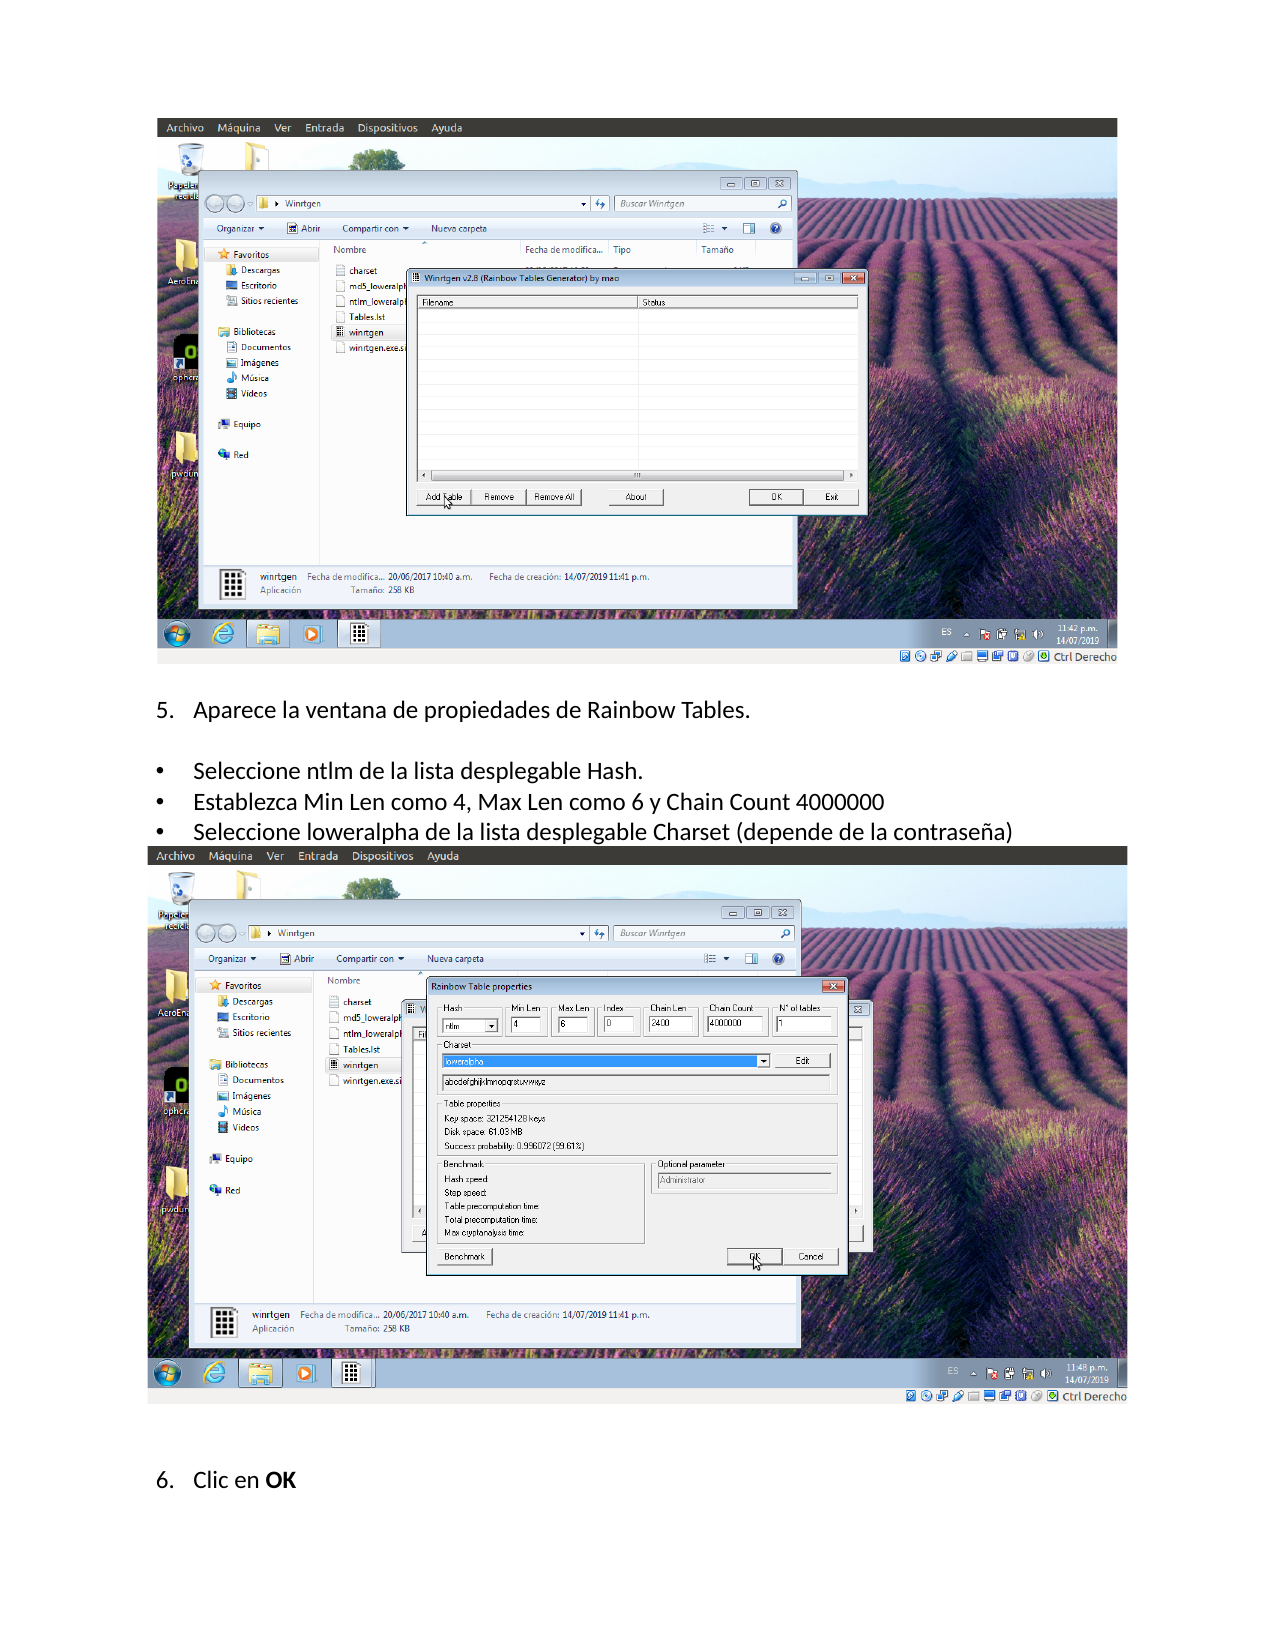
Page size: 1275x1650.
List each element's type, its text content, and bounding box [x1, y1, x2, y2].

picture [147, 846, 1128, 1404]
list Seleccione loweralpha de la lista desplegable Charset (depende de la contraseña) [156, 816, 1157, 847]
list Aparece la ventana de propiedades de Rainbow Tables. [156, 694, 1157, 725]
list Establezca Min Len como 4, Max Len como 6 y Chain Count 4000000 [156, 786, 1157, 816]
picture [157, 118, 1118, 664]
list Clic en OK [156, 1464, 1157, 1495]
list Seleccione ntlm de la lista desplegable Hash. [156, 755, 1157, 786]
